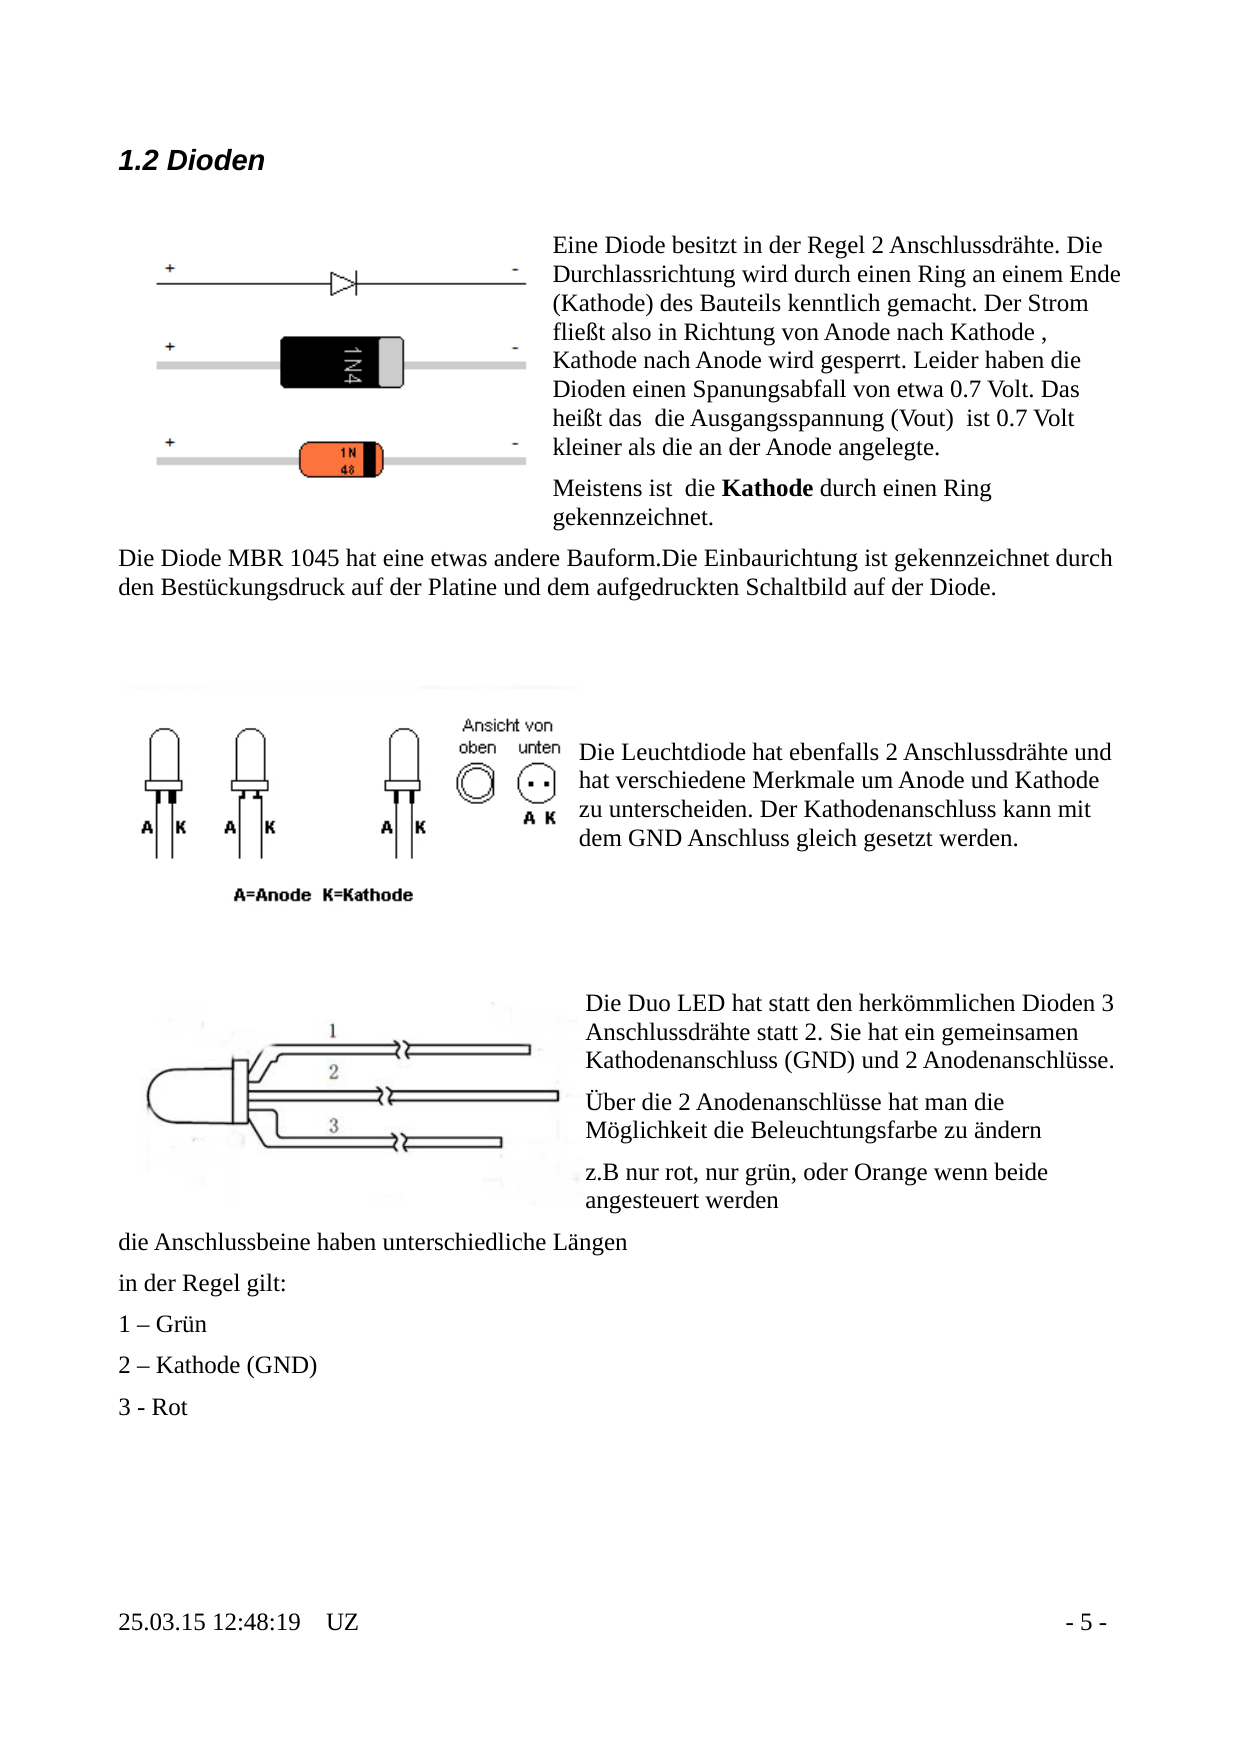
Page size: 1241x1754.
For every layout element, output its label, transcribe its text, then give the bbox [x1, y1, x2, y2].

text Die Leuchtdiode hat ebenfalls 2 Anschlussdrähte und hat verschiedene Merkmale um Anode und Kathode zu unterscheiden. Der Kathodenanschluss kann mit dem GND Anschluss gleich gesetzt werden. [579, 737, 1122, 852]
picture [135, 230, 553, 503]
text 3 - Rot [118, 1392, 1122, 1420]
text Eine Diode besitzt in der Regel 2 Anschlussdrähte. Die Durchlassrichtung wird durch einen Ring an einem Ende (Kathode) des Bauteils kenntlich gemacht. Der Strom fließt also in Richtung von Anode nach Kathode , Kathode nach Anode wird gesperrt. Leider haben die Dioden einen Spanungsabfall von etwa 0.7 Volt. Das heißt das die Ausgangsspannung (Vout) ist 0.7 Volt kleiner als die an der Anode angelegte. [553, 230, 1122, 460]
text Die Diode MBR 1045 hat eine etwas andere Bauform.Die Einbaurichtung ist gekennzeichnet durch den Bestückungsdruck auf der Platine und dem aufgedruckten Schaltbild auf der Diode. [118, 543, 1122, 600]
subtitle 1.2 Dioden [118, 143, 1122, 177]
text Meistens ist die Kathode durch einen Ring gekennzeichnet. [118, 473, 1122, 530]
text Die Duo LED hat statt den herkömmlichen Dioden 3 Anschlussdrähte statt 2. Sie hat ein gemeinsamen Kathodenanschluss (GND) und 2 Anodenanschlüsse. [118, 988, 1122, 1074]
text z.B nur rot, nur grün, oder Orange wenn beide angesteuert werden [118, 1157, 1122, 1214]
picture [120, 1002, 586, 1206]
text in der Regel gilt: [118, 1268, 1122, 1297]
text Über die 2 Anodenanschlüsse hat man die Möglichkeit die Beleuchtungsfarbe zu ändern [586, 1087, 1122, 1144]
text 2 – Kathode (GND) [118, 1350, 1122, 1379]
picture [117, 683, 579, 917]
text 1 – Grün [118, 1309, 1122, 1338]
text die Anschlussbeine haben unterschiedliche Längen [118, 1227, 1122, 1255]
